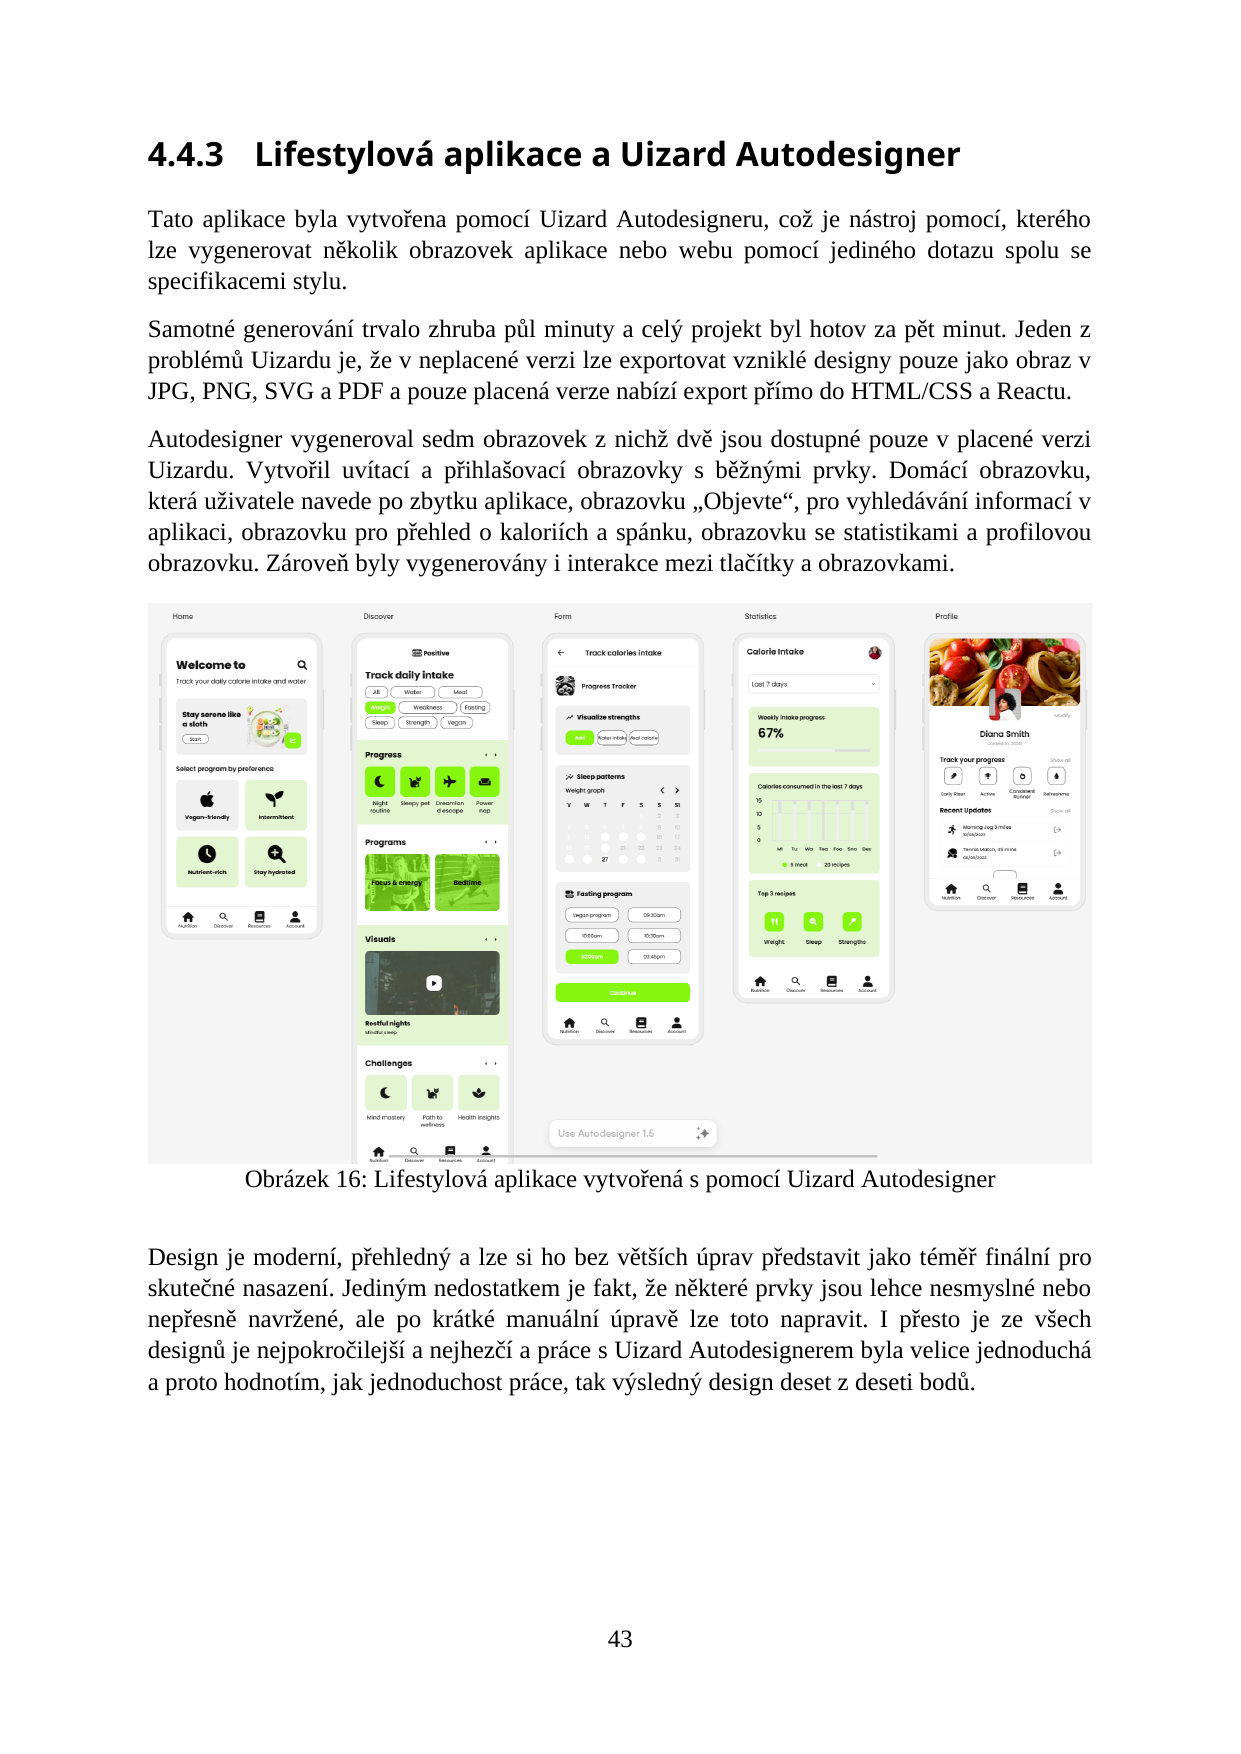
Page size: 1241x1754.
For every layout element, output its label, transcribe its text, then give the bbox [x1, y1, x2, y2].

subtitle Lifestylová aplikace a Uizard Autodesigner [148, 130, 1092, 176]
text Autodesigner vygeneroval sedm obrazovek z nichž dvě jsou dostupné pouze v placené verzi Uizardu. Vytvořil uvítací a přihlašovací obrazovky s běžnými prvky. Domácí obrazovku, která uživatele navede po zbytku aplikace, obrazovku „Objevte“, pro vyhledávání informací v aplikaci, obrazovku pro přehled o kaloriích a spánku, obrazovku se statistikami a profilovou obrazovku. Zároveň byly vygenerovány i interakce mezi tlačítky a obrazovkami. [148, 424, 1092, 577]
text Samotné generování trvalo zhruba půl minuty a celý projekt byl hotov za pět minut. Jeden z problémů Uizardu je, že v neplacené verzi lze exportovat vzniklé designy pouze jako obraz v JPG, PNG, SVG a PDF a pouze placená verze nabízí export přímo do HTML/CSS a Reactu. [148, 314, 1092, 405]
text Tato aplikace byla vytvořena pomocí Uizard Autodesigneru, což je nástroj pomocí, kterého lze vygenerovat několik obrazovek aplikace nebo webu pomocí jediného dotazu spolu se specifikacemi stylu. [148, 204, 1092, 295]
text Obrázek 16: Lifestylová aplikace vytvořená s pomocí Uizard Autodesigner [148, 1164, 1092, 1192]
picture [147, 603, 1093, 1164]
text Design je moderní, přehledný a lze si ho bez větších úprav představit jako téměř finální pro skutečné nasazení. Jediným nedostatkem je fakt, že některé prvky jsou lehce nesmyslné nebo nepřesně navržené, ale po krátké manuální úpravě lze toto napravit. I přesto je ze všech designů je nejpokročilejší a nejhezčí a práce s Uizard Autodesignerem byla velice jednoduchá a proto hodnotím, jak jednoduchost práce, tak výsledný design deset z deseti bodů. [148, 1242, 1092, 1395]
